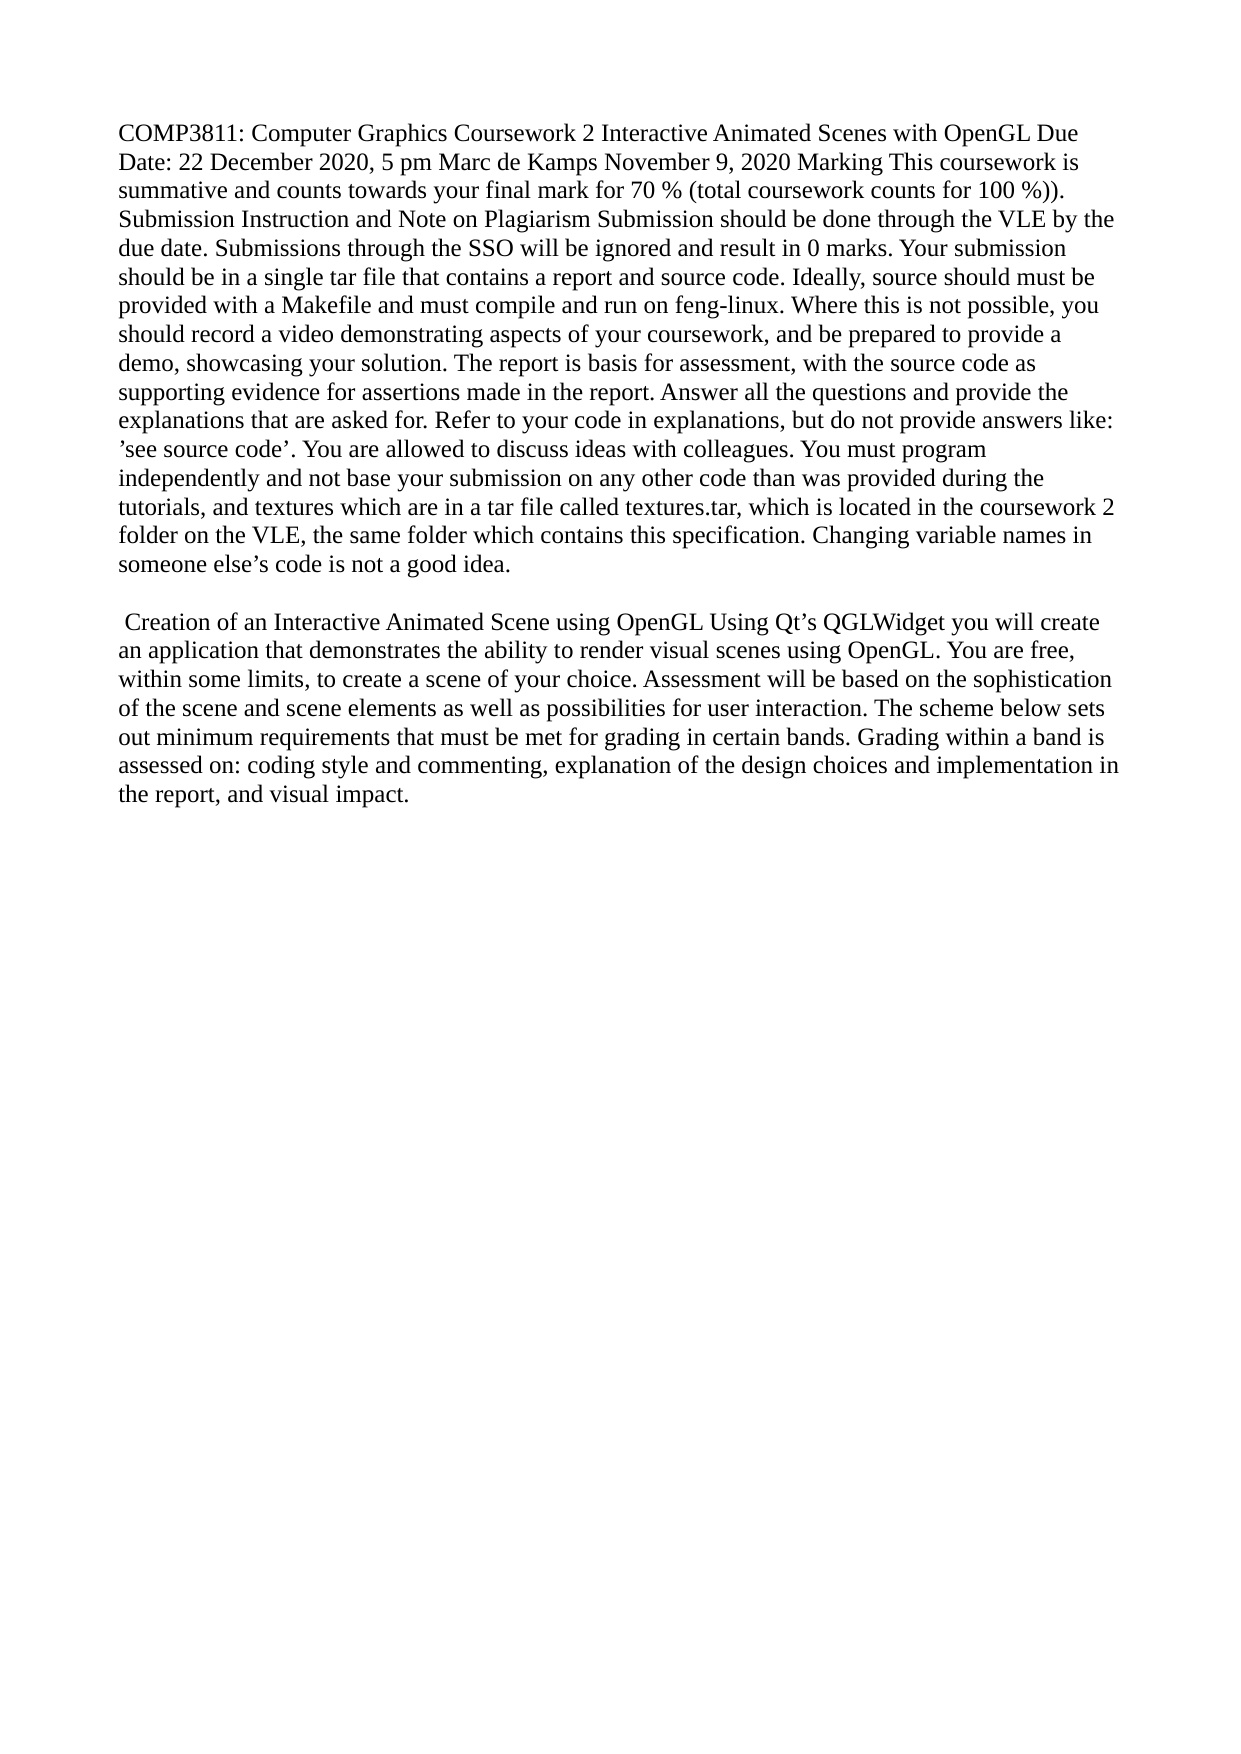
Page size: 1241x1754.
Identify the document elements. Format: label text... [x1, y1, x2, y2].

text Creation of an Interactive Animated Scene using OpenGL Using Qt’s QGLWidget you will create an application that demonstrates the ability to render visual scenes using OpenGL. You are free, within some limits, to create a scene of your choice. Assessment will be based on the sophistication of the scene and scene elements as well as possibilities for user interaction. The scheme below sets out minimum requirements that must be met for grading in certain bands. Grading within a band is assessed on: coding style and commenting, explanation of the design choices and implementation in the report, and visual impact. [118, 607, 1122, 808]
text COMP3811: Computer Graphics Coursework 2 Interactive Animated Scenes with OpenGL Due Date: 22 December 2020, 5 pm Marc de Kamps November 9, 2020 Marking This coursework is summative and counts towards your final mark for 70 % (total coursework counts for 100 %)). Submission Instruction and Note on Plagiarism Submission should be done through the VLE by the due date. Submissions through the SSO will be ignored and result in 0 marks. Your submission should be in a single tar file that contains a report and source code. Ideally, source should must be provided with a Makefile and must compile and run on feng-linux. Where this is not possible, you should record a video demonstrating aspects of your coursework, and be prepared to provide a demo, showcasing your solution. The report is basis for assessment, with the source code as supporting evidence for assertions made in the report. Answer all the questions and provide the explanations that are asked for. Refer to your code in explanations, but do not provide answers like: ’see source code’. You are allowed to discuss ideas with colleagues. You must program independently and not base your submission on any other code than was provided during the tutorials, and textures which are in a tar file called textures.tar, which is located in the coursework 2 folder on the VLE, the same folder which contains this specification. Changing variable names in someone else’s code is not a good idea. [118, 118, 1122, 578]
